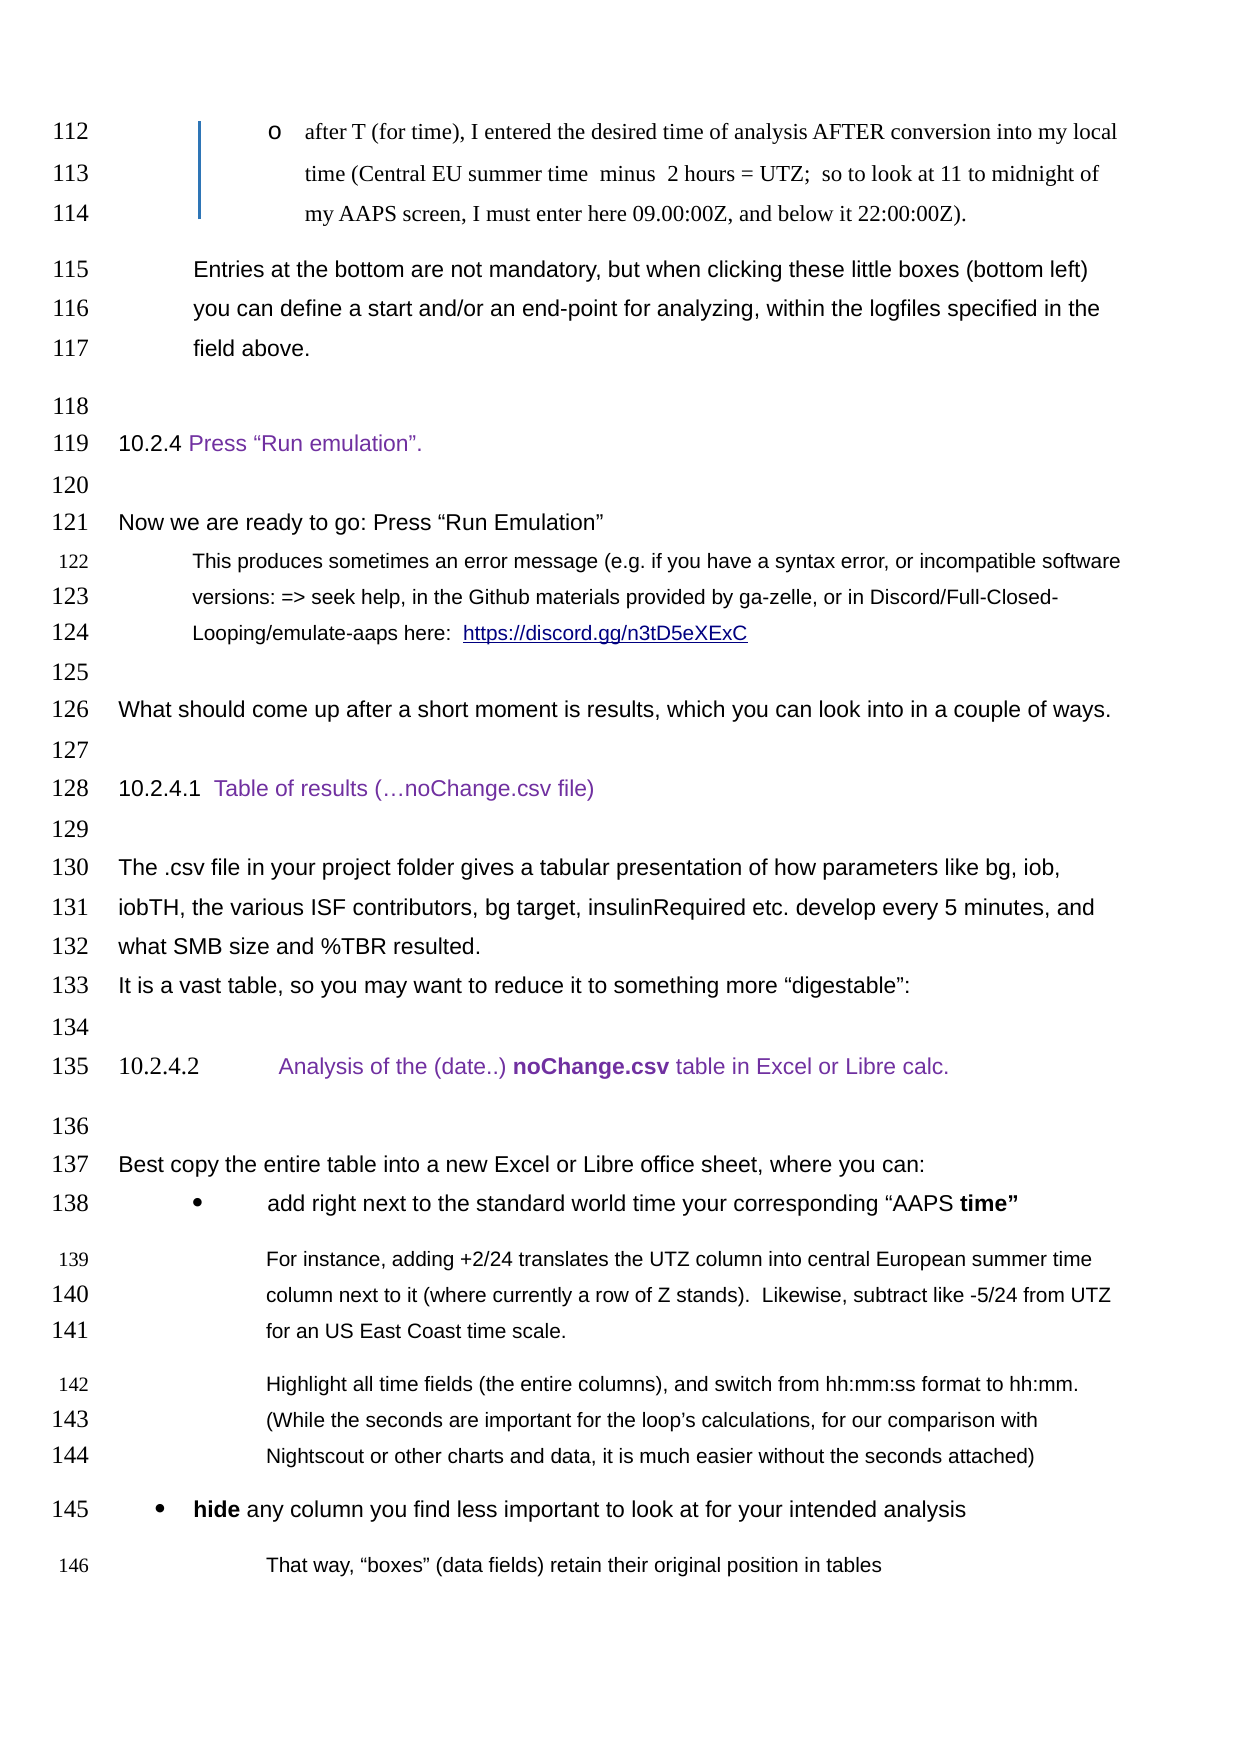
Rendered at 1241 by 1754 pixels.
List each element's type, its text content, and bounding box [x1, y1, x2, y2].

text 10.2.4 Press “Run emulation”. [118, 430, 1122, 457]
list Entries at the bottom are not mandatory, but when clicking these little boxes (bottom left) you can define a start and/or an end-point for analyzing, within the logfiles specified in the field above. [193, 256, 1122, 361]
list hide any column you find less important to look at for your intended analysis [156, 1496, 1122, 1523]
text The .csv file in your project folder gives a tabular presentation of how parameters like bg, iob, iobTH, the various ISF contributors, bg target, insulinRequired etc. develop every 5 minutes, and what SMB size and %TBR resulted. [118, 854, 1122, 959]
list Analysis of the (date..) noChange.csv table in Excel or Libre calc. [118, 1051, 1122, 1080]
list Highlight all time fields (the entire columns), and switch from hh:mm:ss format to hh:mm. (While the seconds are important for the loop’s calculations, for our comparison with Nightscout or other charts and data, it is much easier without the seconds attached) [266, 1372, 1122, 1467]
list That way, “boxes” (data fields) retain their original position in tables [266, 1553, 1122, 1577]
text This produces sometimes an error message (e.g. if you have a syntax error, or incompatible software versions: => seek help, in the Github materials provided by ga-zelle, or in Discord/Full-Closed-Looping/emulate-aaps here: https://discord.gg/n3tD5eXExC [192, 549, 1122, 644]
text Now we are ready to go: Press “Run Emulation” [118, 509, 1122, 536]
text What should come up after a short moment is results, which you can look into in a couple of ways. [118, 696, 1122, 722]
text It is a vast table, so you may want to reduce it to something more “digestable”: [118, 972, 1122, 999]
text 10.2.4.1 Table of results (…noChange.csv file) [118, 775, 1122, 801]
text Best copy the entire table into a new Excel or Libre office sheet, where you can: [118, 1151, 1122, 1177]
list For instance, adding +2/24 translates the UTZ column into central European summer time column next to it (where currently a row of Z stands). Likewise, subtract like -5/24 from UTZ for an US East Coast time scale. [266, 1247, 1122, 1343]
list after T (for time), I entered the desired time of analysis AFTER conversion into my local time (Central EU summer time minus 2 hours = UTZ; so to look at 11 to midnight of my AAPS screen, I must enter here 09.00:00Z, and below it 22:00:00Z). [267, 118, 1122, 226]
list add right next to the standard world time your corresponding “AAPS time” [193, 1190, 1122, 1217]
